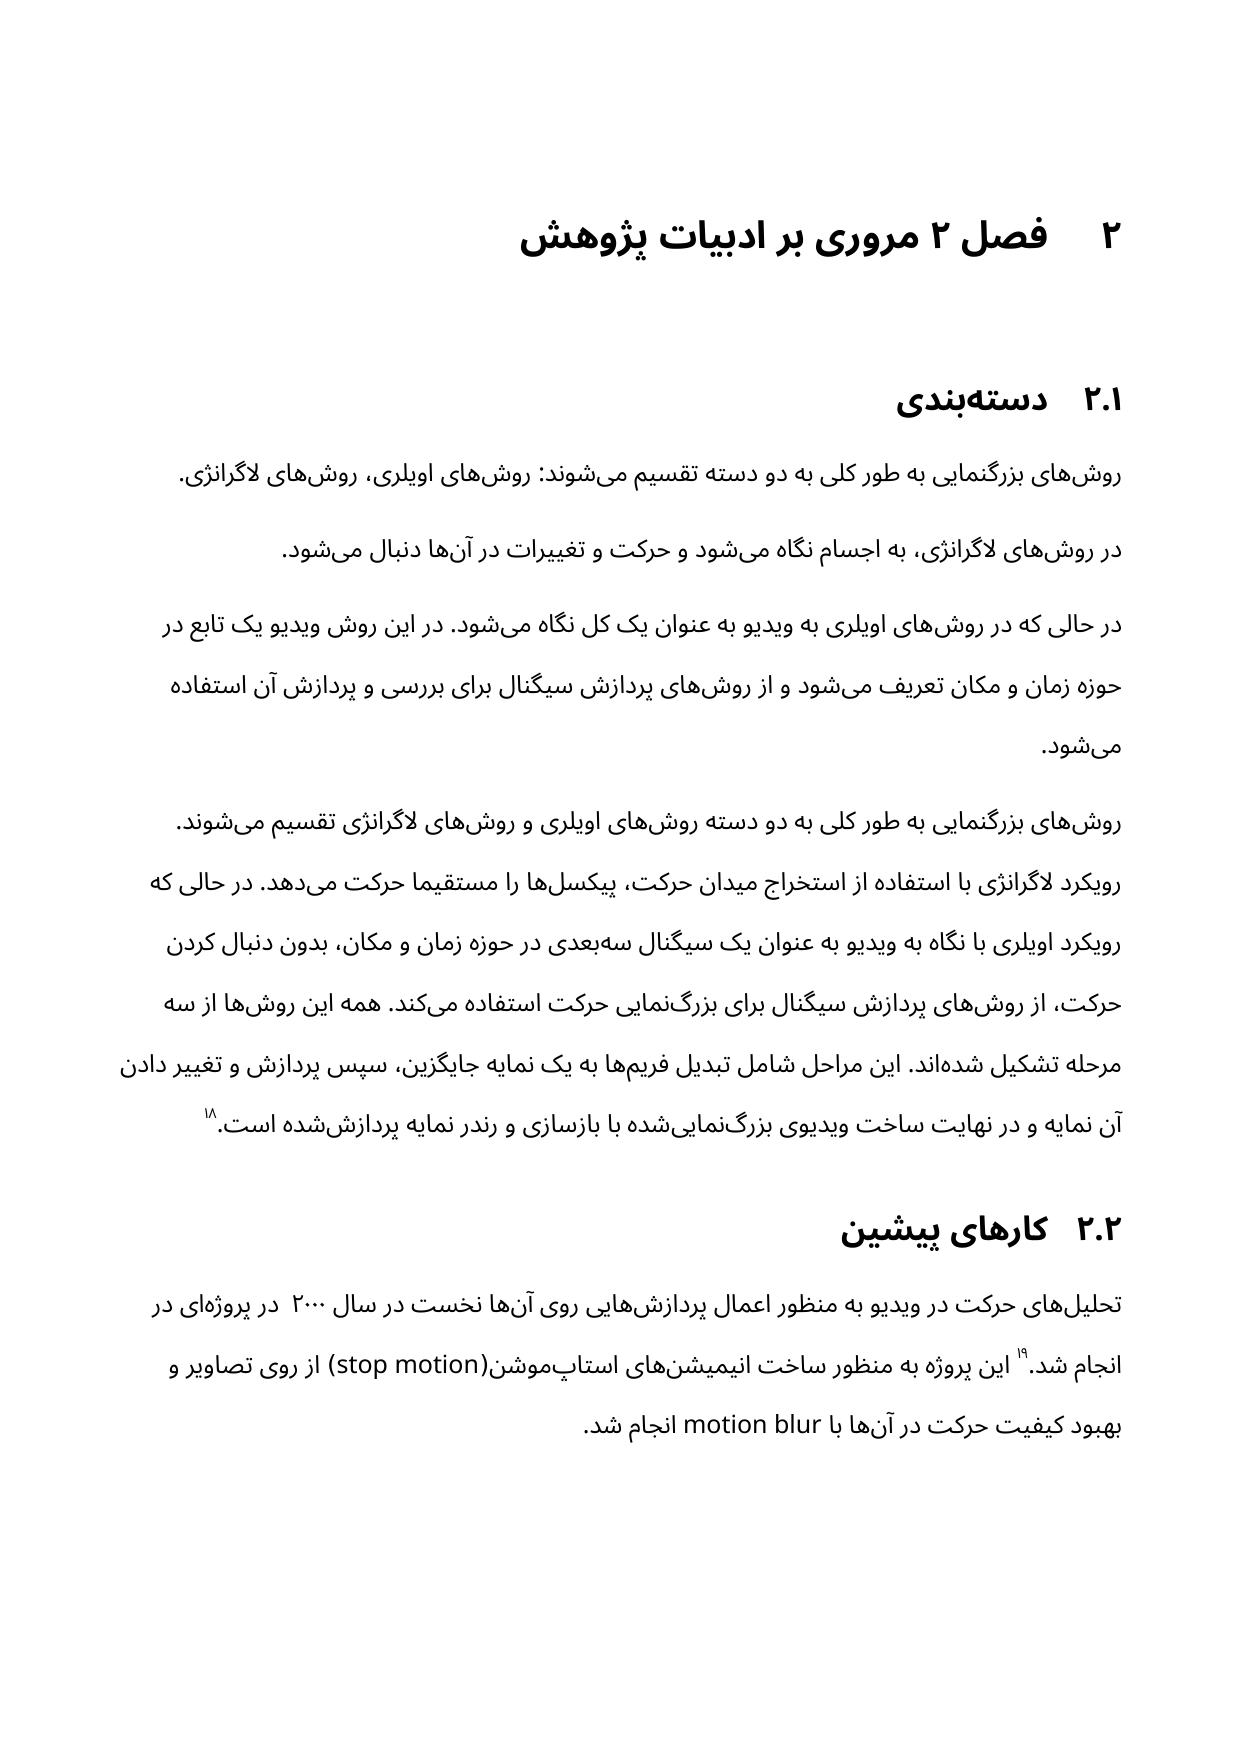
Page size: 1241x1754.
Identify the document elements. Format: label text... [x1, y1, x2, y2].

subtitle دسته‌بندی [118, 364, 1122, 435]
text در حالی که در روش‌های اویلری به ویدیو به عنوان یک کل نگاه می‌شود. در این روش ویدیو یک تابع در حوزه زمان و مکان تعریف می‌شود و از روش‌های پردازش سیگنال برای بررسی و پردازش آن استفاده می‌شود. [118, 598, 1122, 772]
subtitle کارهای پیشین [118, 1194, 1122, 1265]
text تحلیل‌های حرکت در ویدیو به منظور اعمال پردازش‌هایی روی آن‌ها نخست در سال ۲۰۰۰ در پروژه‌ای در انجام شد. این پروژه به منظور ساخت انیمیشن‌های استاپ‌موشن(stop motion) از روی تصاویر و بهبود کیفیت حرکت در آن‌ها با motion blur انجام شد. [118, 1278, 1122, 1452]
text در روش‌های لاگرانژی، به اجسام نگاه می‌شود و حرکت و تغییرات در آن‌ها دنبال می‌شود. [118, 523, 1122, 576]
text روش‌های بزرگنمایی به طور کلی به دو دسته تقسیم می‌شوند: روش‌های اویلری، روش‌های لاگرانژی. [118, 447, 1122, 500]
subtitle فصل ۲ مروری بر ادبیات پژوهش [118, 197, 1122, 277]
text روش‌های بزرگنمایی به طور کلی به دو دسته روش‌های اویلری و روش‌های لاگرانژی تقسیم می‌شوند. رویکرد لاگرانژی با استفاده از استخراج میدان حرکت، پیکسل‌ها را مستقیما حرکت می‌دهد. در حالی که رویکرد اویلری با نگاه به ویدیو به عنوان یک سیگنال سه‌بعدی در حوزه زمان و مکان، بدون دنبال کردن حرکت، از روش‌های پردازش سیگنال برای بزرگ‌نمایی حرکت استفاده می‌کند. همه این روش‌ها از سه مرحله تشکیل شده‌اند. این مراحل شامل تبدیل فریم‌ها به یک نمایه جایگزین، سپس پردازش و تغییر دادن آن نمایه و در نهایت ساخت ویدیوی بزرگ‌نمایی‌شده با بازسازی و رندر نمایه پردازش‌شده است. [118, 795, 1122, 1151]
